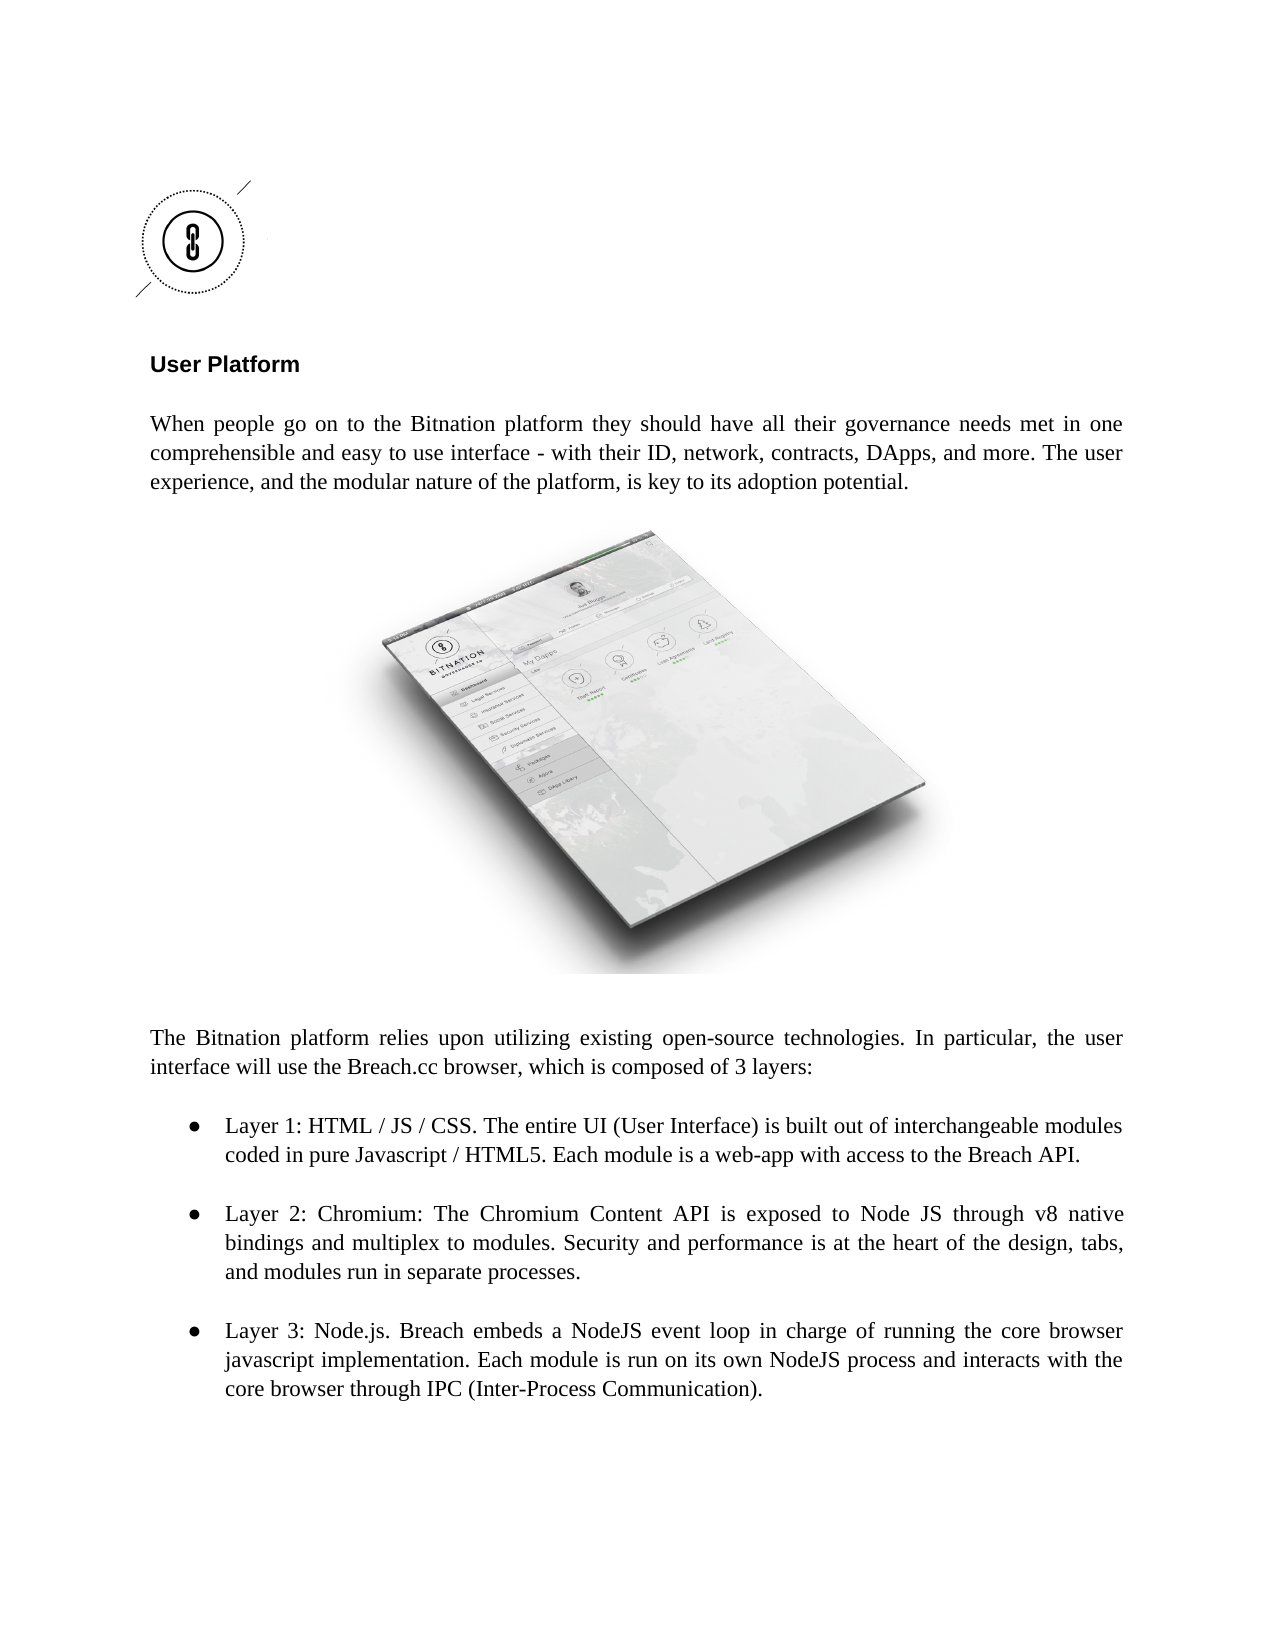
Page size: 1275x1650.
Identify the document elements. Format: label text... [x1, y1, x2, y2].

text User Platform [150, 150, 1125, 378]
list Layer 2: Chromium: The Chromium Content API is exposed to Node JS through v8 native bindings and multiplex to modules. Security and performance is at the heart of the design, tabs, and modules run in separate processes. [187, 1200, 1125, 1284]
picture [265, 517, 1010, 974]
picture [121, 150, 268, 330]
list Layer 3: Node.js. Breach embeds a NodeJS event loop in charge of running the core browser javascript implementation. Each module is run on its own NodeJS process and interacts with the core browser through IPC (Inter-Process Communication). [187, 1317, 1125, 1401]
text When people go on to the Bitnation platform they should have all their governance needs met in one comprehensible and easy to use interface - with their ID, network, contracts, DApps, and more. The user experience, and the modular nature of the platform, is key to its adoption potential. [150, 411, 1125, 494]
text The Bitnation platform relies upon utilizing existing open-source technologies. In particular, the user interface will use the Breach.cc browser, which is composed of 3 layers: [150, 1025, 1125, 1080]
list Layer 1: HTML / JS / CSS. The entire UI (User Interface) is built out of interchangeable modules coded in pure Javascript / HTML5. Each module is a web-app with access to the Breach API. [187, 1113, 1125, 1167]
